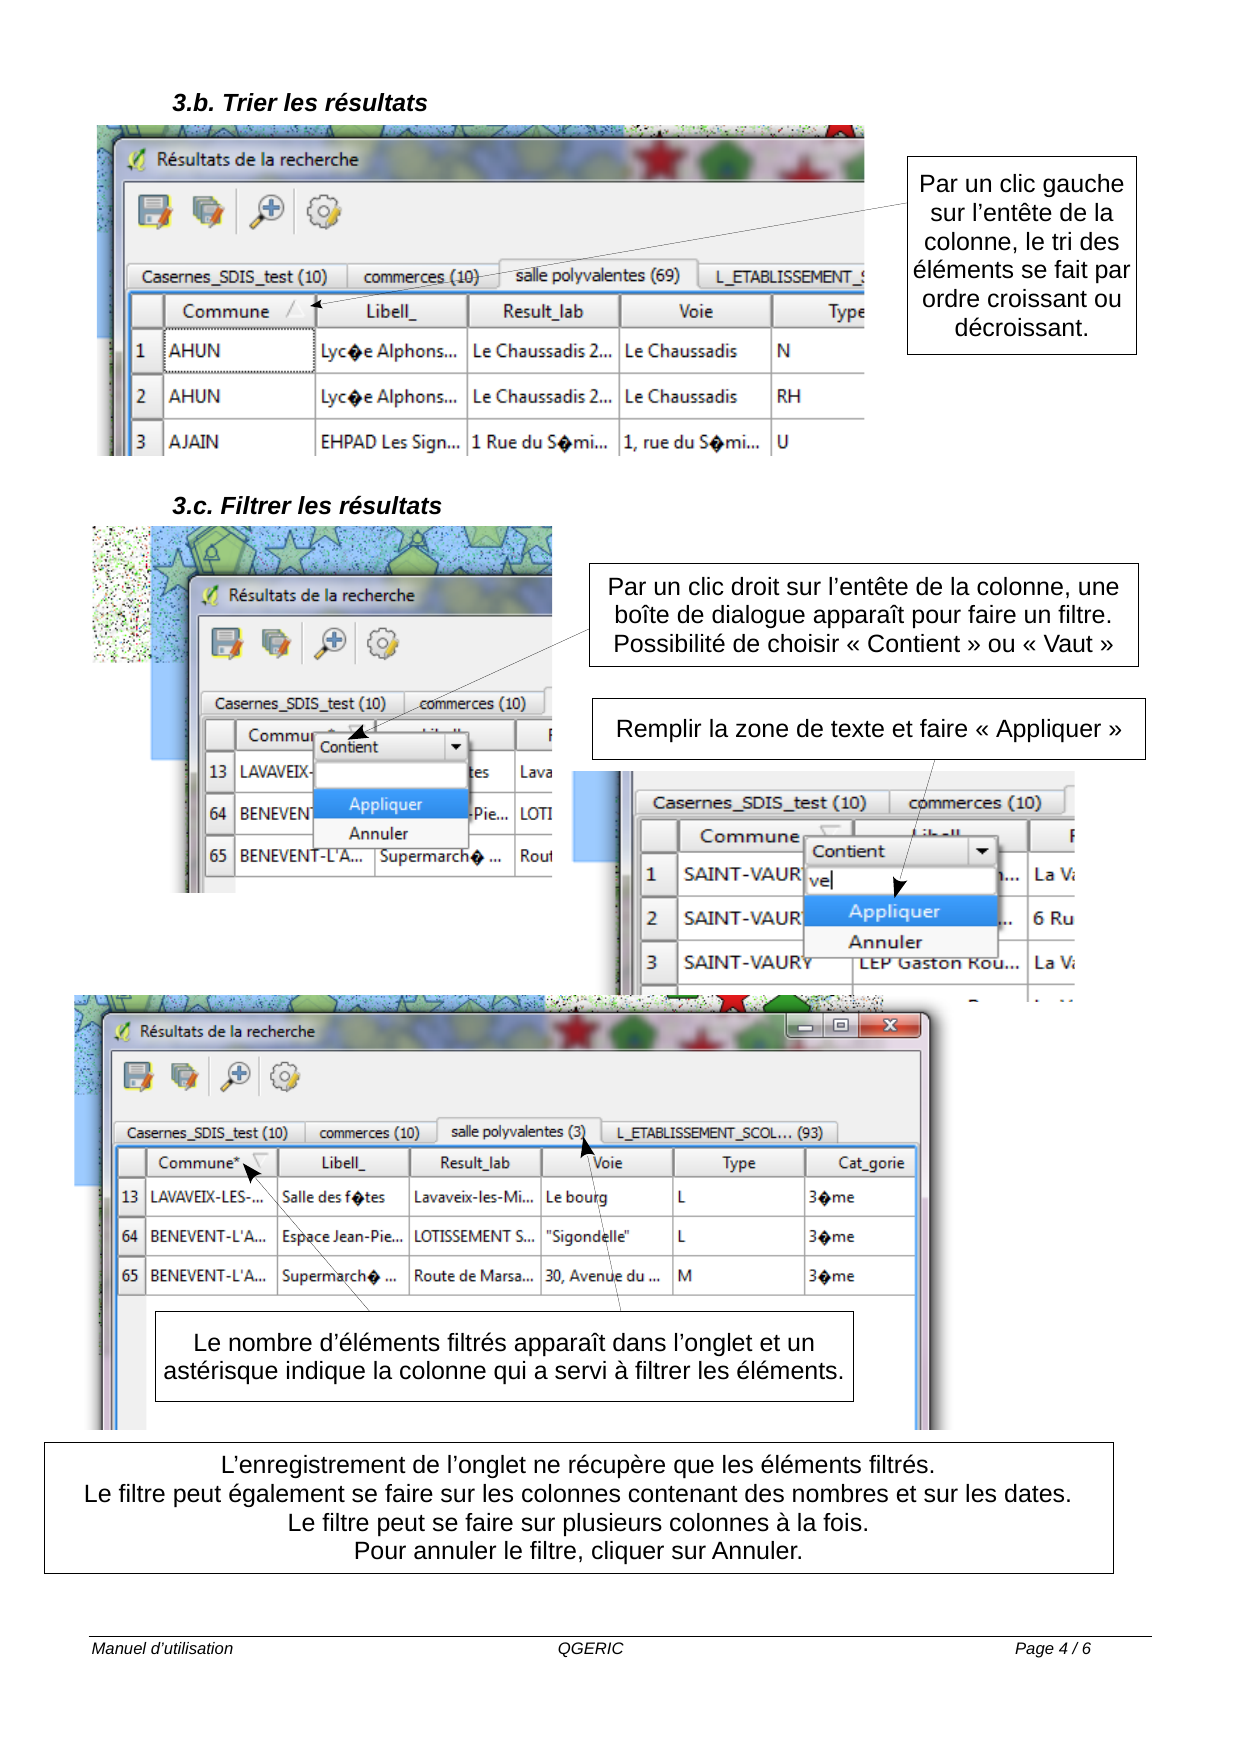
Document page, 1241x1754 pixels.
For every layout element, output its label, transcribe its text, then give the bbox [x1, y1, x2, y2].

subtitle Trier les résultats [165, 88, 1152, 117]
picture [74, 771, 961, 1430]
picture [96, 125, 865, 456]
picture [79, 526, 319, 893]
subtitle Filtrer les résultats [165, 491, 1152, 519]
